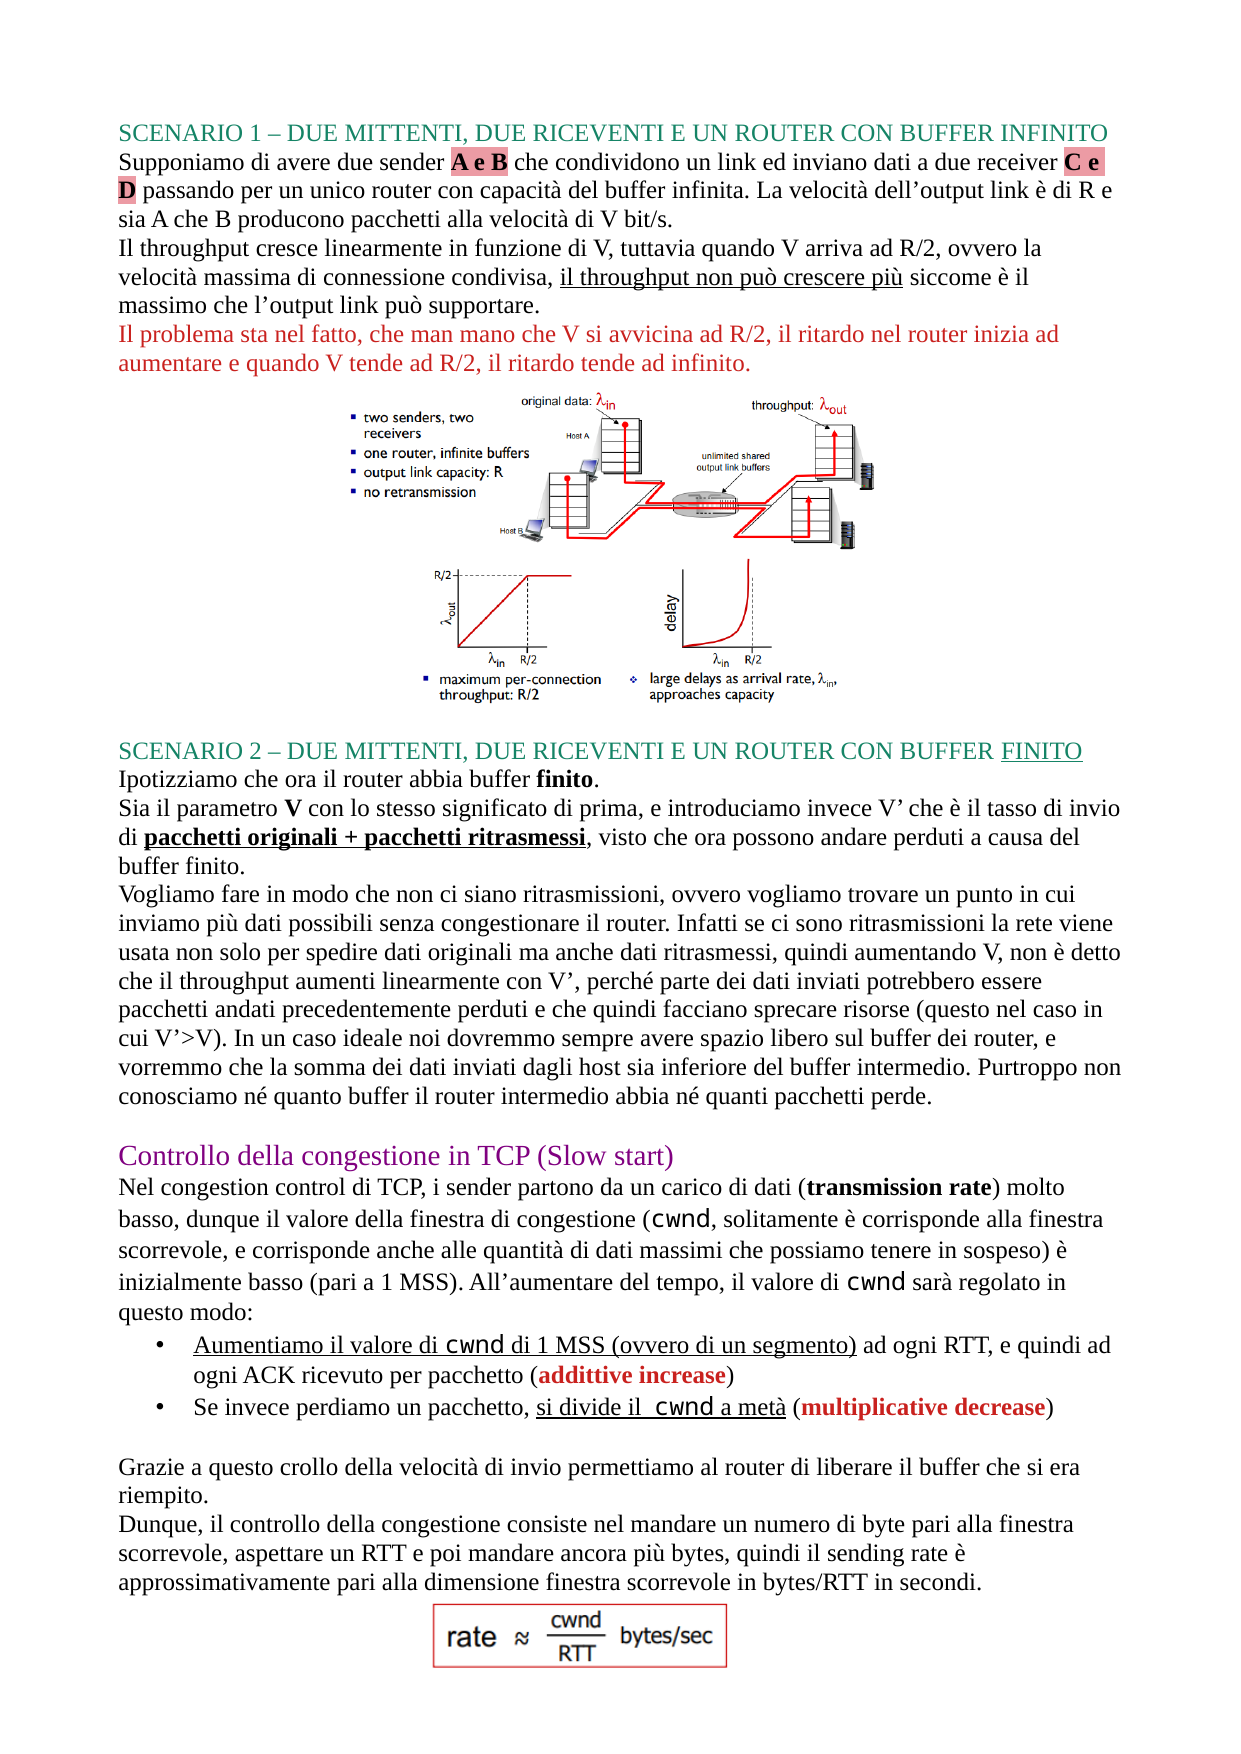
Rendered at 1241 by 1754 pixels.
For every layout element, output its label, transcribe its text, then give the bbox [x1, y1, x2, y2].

list Aumentiamo il valore di cwnd di 1 MSS (ovvero di un segmento) ad ogni RTT, e quindi ad ogni ACK ricevuto per pacchetto (addittive increase) [156, 1326, 1122, 1389]
text SCENARIO 2 – DUE MITTENTI, DUE RICEVENTI E UN ROUTER CON BUFFER FINITO [118, 736, 1122, 764]
picture [425, 1596, 735, 1677]
text Ipotizziamo che ora il router abbia buffer finito. [118, 764, 1122, 793]
text Dunque, il controllo della congestione consiste nel mandare un numero di byte pari alla finestra scorrevole, aspettare un RTT e poi mandare ancora più bytes, quindi il sending rate è approssimativamente pari alla dimensione finestra scorrevole in bytes/RTT in secondi. [118, 1509, 1122, 1596]
picture [346, 391, 876, 707]
text Nel congestion control di TCP, i sender partono da un carico di dati (transmission rate) molto basso, dunque il valore della finestra di congestione (cwnd, solitamente è corrisponde alla finestra scorrevole, e corrisponde anche alle quantità di dati massimi che possiamo tenere in sospeso) è inizialmente basso (pari a 1 MSS). All’aumentare del tempo, il valore di cwnd sarà regolato in questo modo: [118, 1172, 1122, 1326]
text Grazie a questo crollo della velocità di invio permettiamo al router di liberare il buffer che si era riempito. [118, 1452, 1122, 1509]
text Supponiamo di avere due sender A e B che condividono un link ed inviano dati a due receiver C e D passando per un unico router con capacità del buffer infinita. La velocità dell’output link è di R e sia A che B producono pacchetti alla velocità di V bit/s. [118, 147, 1122, 233]
text Controllo della congestione in TCP (Slow start) [118, 1138, 1122, 1172]
list Se invece perdiamo un pacchetto, si divide il cwnd a metà (multiplicative decrease) [156, 1389, 1122, 1423]
text Vogliamo fare in modo che non ci siano ritrasmissioni, ovvero vogliamo trovare un punto in cui inviamo più dati possibili senza congestionare il router. Infatti se ci sono ritrasmissioni la rete viene usata non solo per spedire dati originali ma anche dati ritrasmessi, quindi aumentando V, non è detto che il throughput aumenti linearmente con V’, perché parte dei dati inviati potrebbero essere pacchetti andati precedentemente perduti e che quindi facciano sprecare risorse (questo nel caso in cui V’>V). In un caso ideale noi dovremmo sempre avere spazio libero sul buffer dei router, e vorremmo che la somma dei dati inviati dagli host sia inferiore del buffer intermedio. Purtroppo non conosciamo né quanto buffer il router intermedio abbia né quanti pacchetti perde. [118, 879, 1122, 1109]
text Sia il parametro V con lo stesso significato di prima, e introduciamo invece V’ che è il tasso di invio di pacchetti originali + pacchetti ritrasmessi, visto che ora possono andare perduti a causa del buffer finito. [118, 793, 1122, 879]
text SCENARIO 1 – DUE MITTENTI, DUE RICEVENTI E UN ROUTER CON BUFFER INFINITO [118, 118, 1122, 147]
text Il throughput cresce linearmente in funzione di V, tuttavia quando V arriva ad R/2, ovvero la velocità massima di connessione condivisa, il throughput non può crescere più siccome è il massimo che l’output link può supportare. [118, 233, 1122, 319]
text Il problema sta nel fatto, che man mano che V si avvicina ad R/2, il ritardo nel router inizia ad aumentare e quando V tende ad R/2, il ritardo tende ad infinito. [118, 319, 1122, 377]
